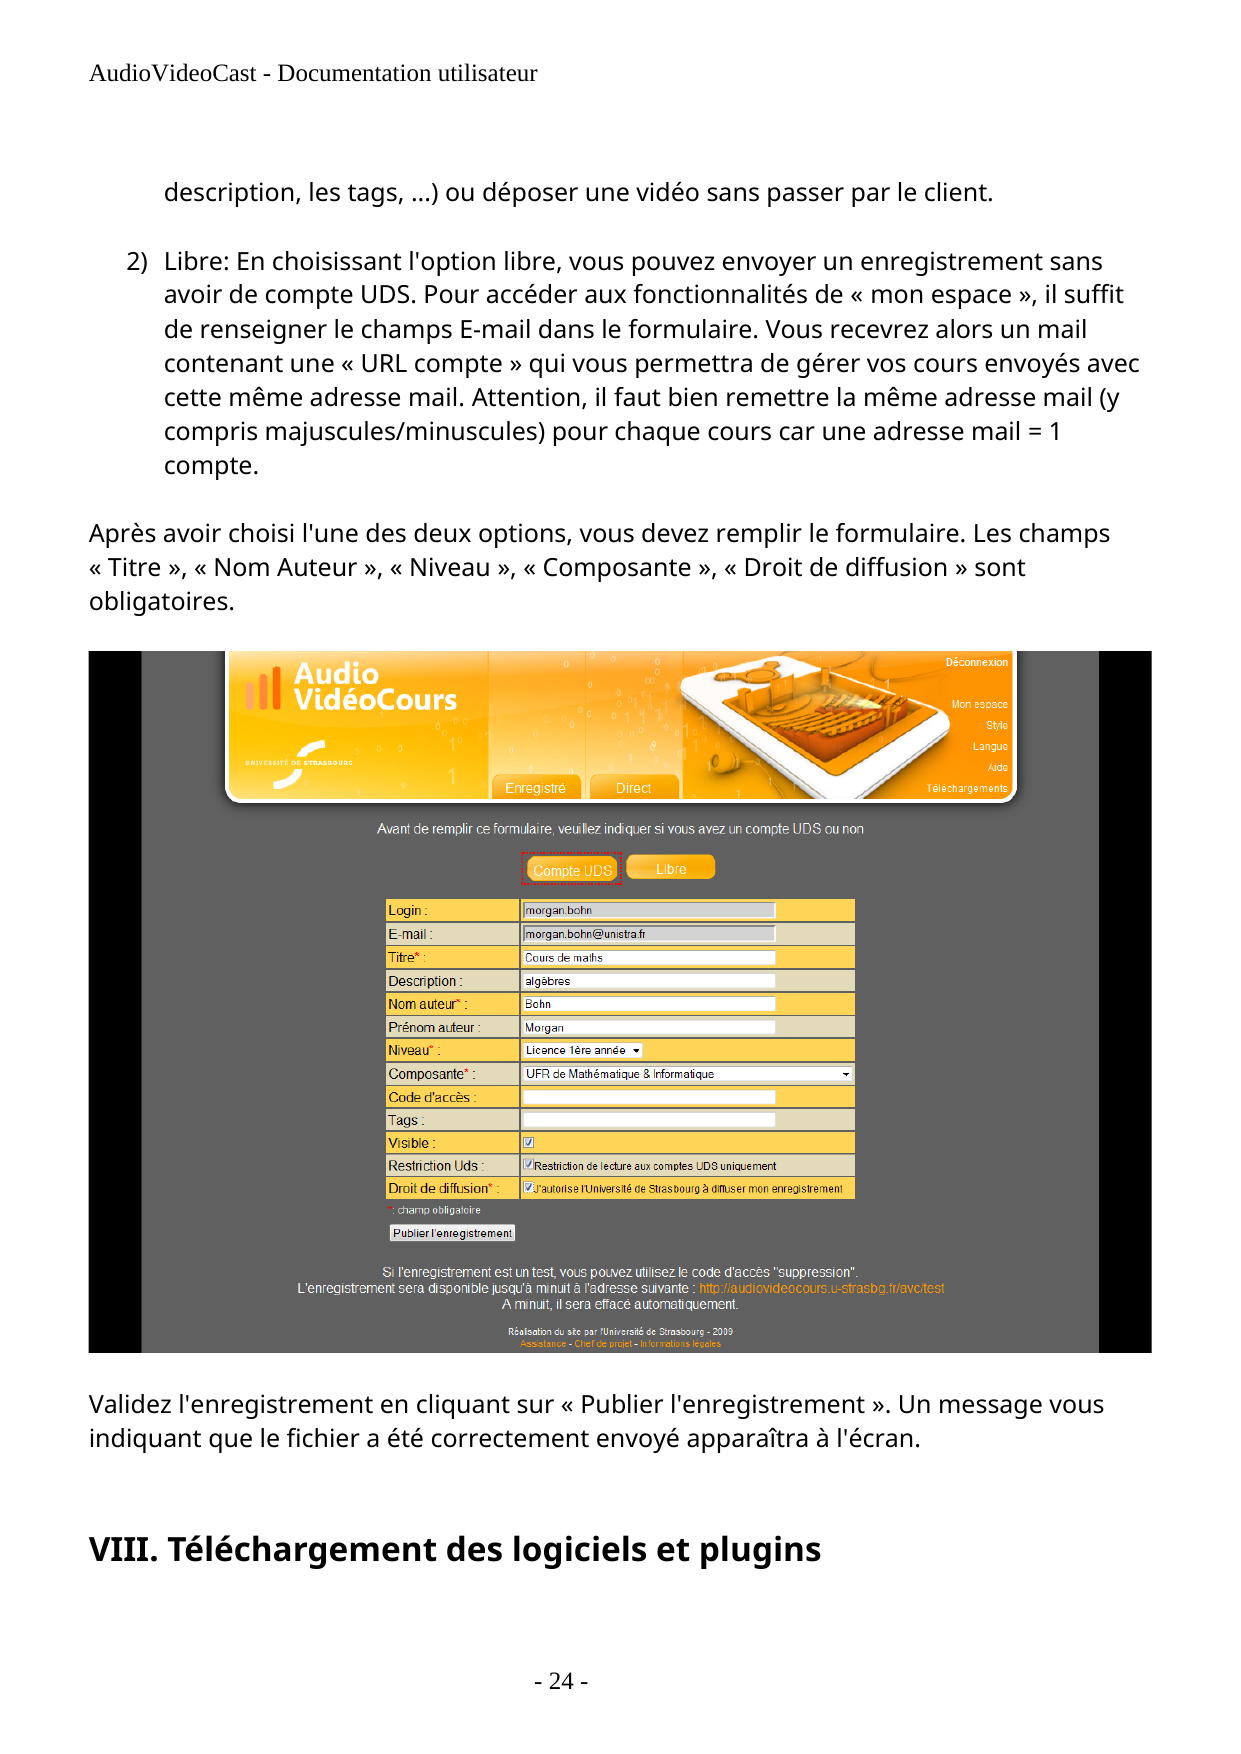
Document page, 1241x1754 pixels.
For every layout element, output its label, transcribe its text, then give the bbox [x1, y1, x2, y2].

text Validez l'enregistrement en cliquant sur « Publier l'enregistrement ». Un message vous indiquant que le fichier a été correctement envoyé apparaîtra à l'écran. [88, 1387, 1152, 1455]
text Après avoir choisi l'une des deux options, vous devez remplir le formulaire. Les champs « Titre », « Nom Auteur », « Niveau », « Composante », « Droit de diffusion » sont obligatoires. [88, 516, 1152, 618]
list description, les tags, ...) ou déposer une vidéo sans passer par le client. [126, 175, 1152, 243]
list Libre: En choisissant l'option libre, vous pouvez envoyer un enregistrement sans avoir de compte UDS. Pour accéder aux fonctionnalités de « mon espace », il suffit de renseigner le champs E-mail dans le formulaire. Vous recevrez alors un mail contenant une « URL compte » qui vous permettra de gérer vos cours envoyés avec cette même adresse mail. Attention, il faut bien remettre la même adresse mail (y compris majuscules/minuscules) pour chaque cours car une adresse mail = 1 compte. [126, 243, 1152, 482]
subtitle VIII. Téléchargement des logiciels et plugins [88, 1526, 1152, 1571]
picture [88, 651, 1152, 1353]
